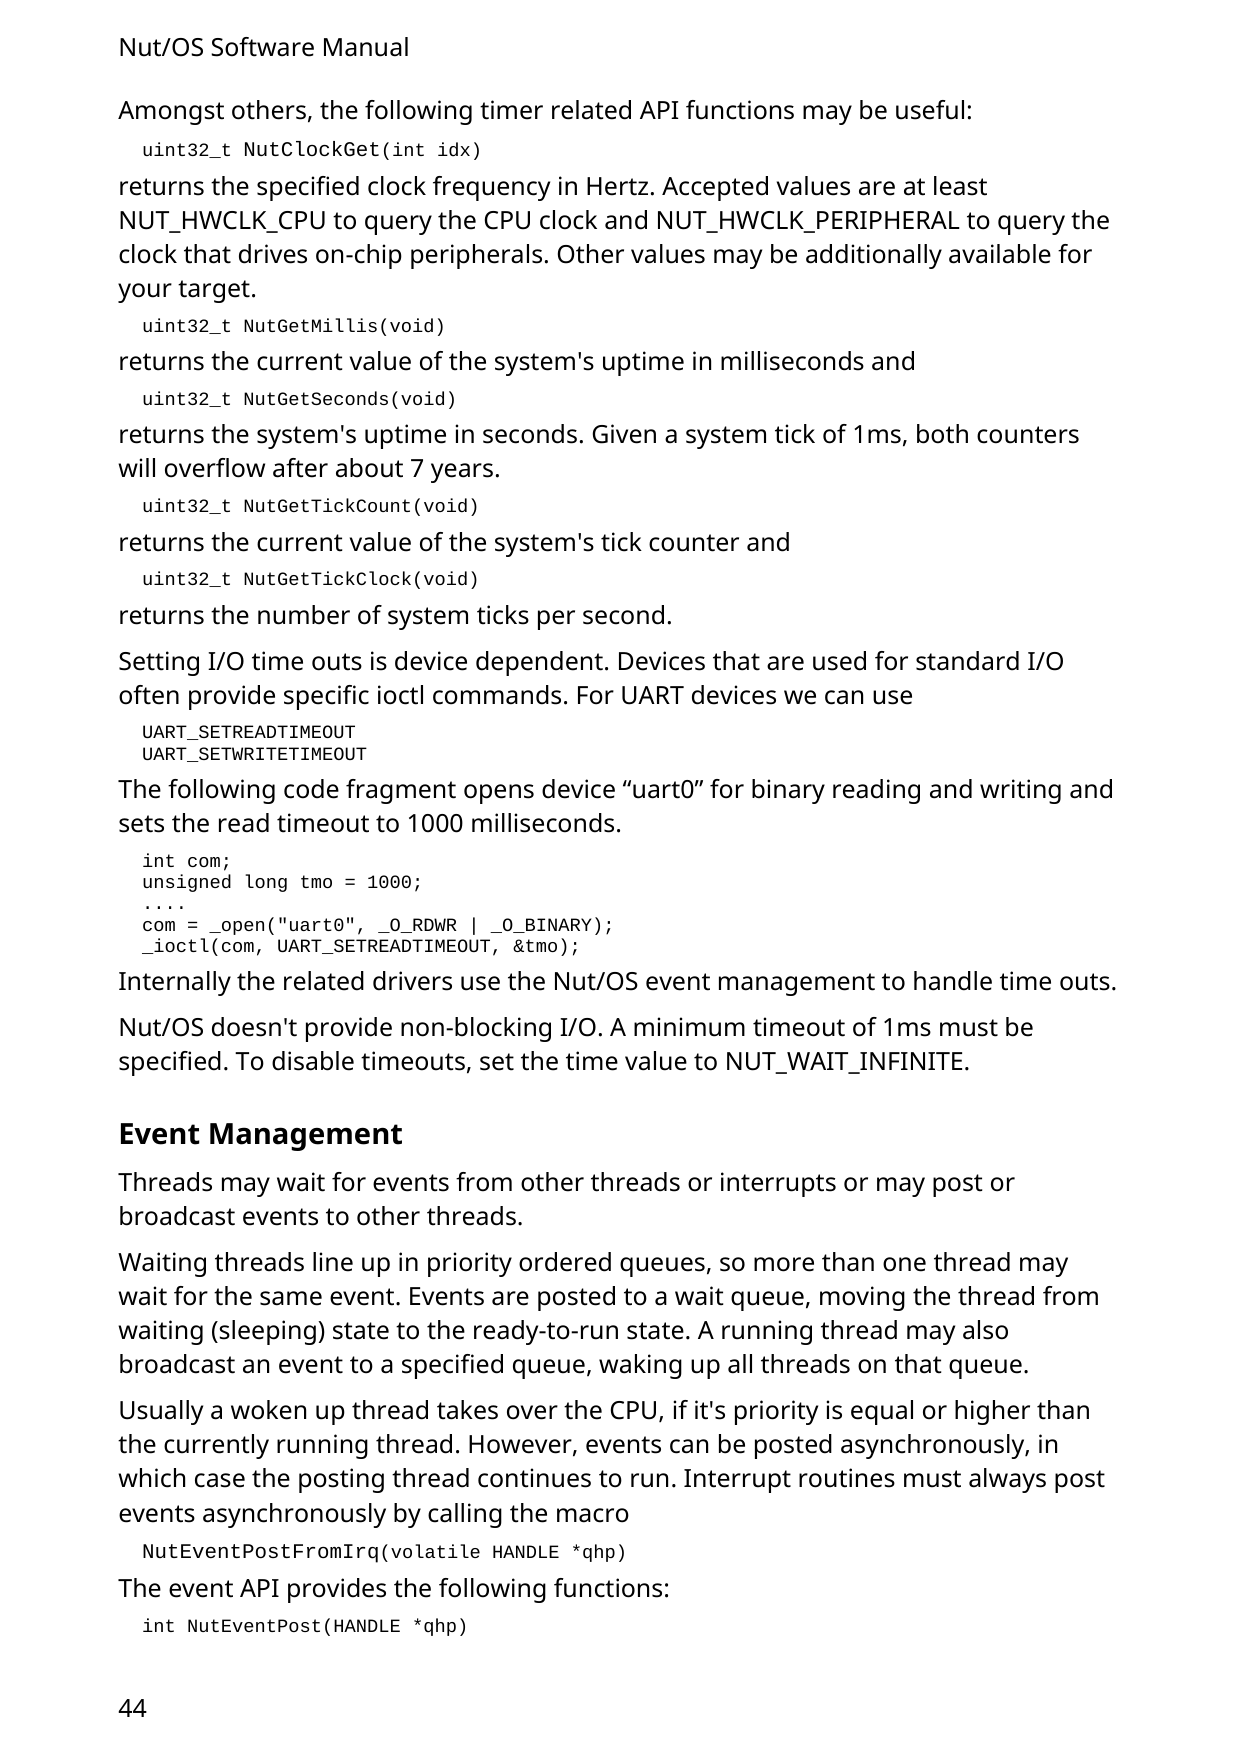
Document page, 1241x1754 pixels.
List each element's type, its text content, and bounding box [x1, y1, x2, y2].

text uint32_t NutGetSeconds(void) [142, 390, 1122, 411]
text UART_SETWRITETIMEOUT [142, 744, 1122, 766]
text Usually a woken up thread takes over the CPU, if it's priority is equal or higher than the currently running thread. However, events can be posted asynchronously, in which case the posting thread continues to run. Interrupt routines must always post events asynchronously by calling the macro [118, 1393, 1122, 1529]
text uint32_t NutGetTickClock(void) [142, 570, 1122, 591]
text Setting I/O time outs is device dependent. Devices that are used for standard I/O often provide specific ioctl commands. For UART devices we can use [118, 643, 1122, 711]
text uint32_t NutGetTickCount(void) [142, 497, 1122, 518]
text Nut/OS doesn't provide non-blocking I/O. A minimum timeout of 1ms must be specified. To disable timeouts, set the time value to NUT_WAIT_INFINITE. [118, 1010, 1122, 1078]
text uint32_t NutClockGet(int idx) [142, 139, 1122, 163]
text UART_SETREADTIMEOUT [142, 723, 1122, 744]
text Amongst others, the following timer related API functions may be useful: [118, 93, 1122, 127]
text The following code fragment opens device “uart0” for binary reading and writing and sets the read timeout to 1000 milliseconds. [118, 772, 1122, 840]
text returns the system's uptime in seconds. Given a system tick of 1ms, both counters will overflow after about 7 years. [118, 417, 1122, 485]
text returns the current value of the system's tick counter and [118, 524, 1122, 558]
text returns the specified clock frequency in Hertz. Accepted values are at least NUT_HWCLK_CPU to query the CPU clock and NUT_HWCLK_PERIPHERAL to query the clock that drives on-chip peripherals. Other values may be additionally available for your target. [118, 168, 1122, 305]
text uint32_t NutGetMillis(void) [142, 317, 1122, 338]
text The event API provides the following functions: [118, 1571, 1122, 1605]
subtitle Event Management [118, 1113, 1122, 1153]
text NutEventPostFromIrq(volatile HANDLE *qhp) [142, 1541, 1122, 1565]
text int com; unsigned long tmo = 1000; .... com = _open("uart0", _O_RDWR | _O_BINARY); _ioctl(com, UART_SETREADTIMEOUT, &tmo); [142, 852, 1122, 958]
text Threads may wait for events from other threads or interrupts or may post or broadcast events to other threads. [118, 1165, 1122, 1233]
text int NutEventPost(HANDLE *qhp) [142, 1617, 1122, 1638]
text returns the current value of the system's uptime in milliseconds and [118, 344, 1122, 378]
text returns the number of system ticks per second. [118, 597, 1122, 631]
text Internally the related drivers use the Nut/OS event management to handle time outs. [118, 964, 1122, 998]
text Waiting threads line up in priority ordered queues, so more than one thread may wait for the same event. Events are posted to a wait queue, moving the thread from waiting (sleeping) state to the ready-to-run state. A running thread may also broadcast an event to a specified queue, waking up all threads on that queue. [118, 1245, 1122, 1381]
